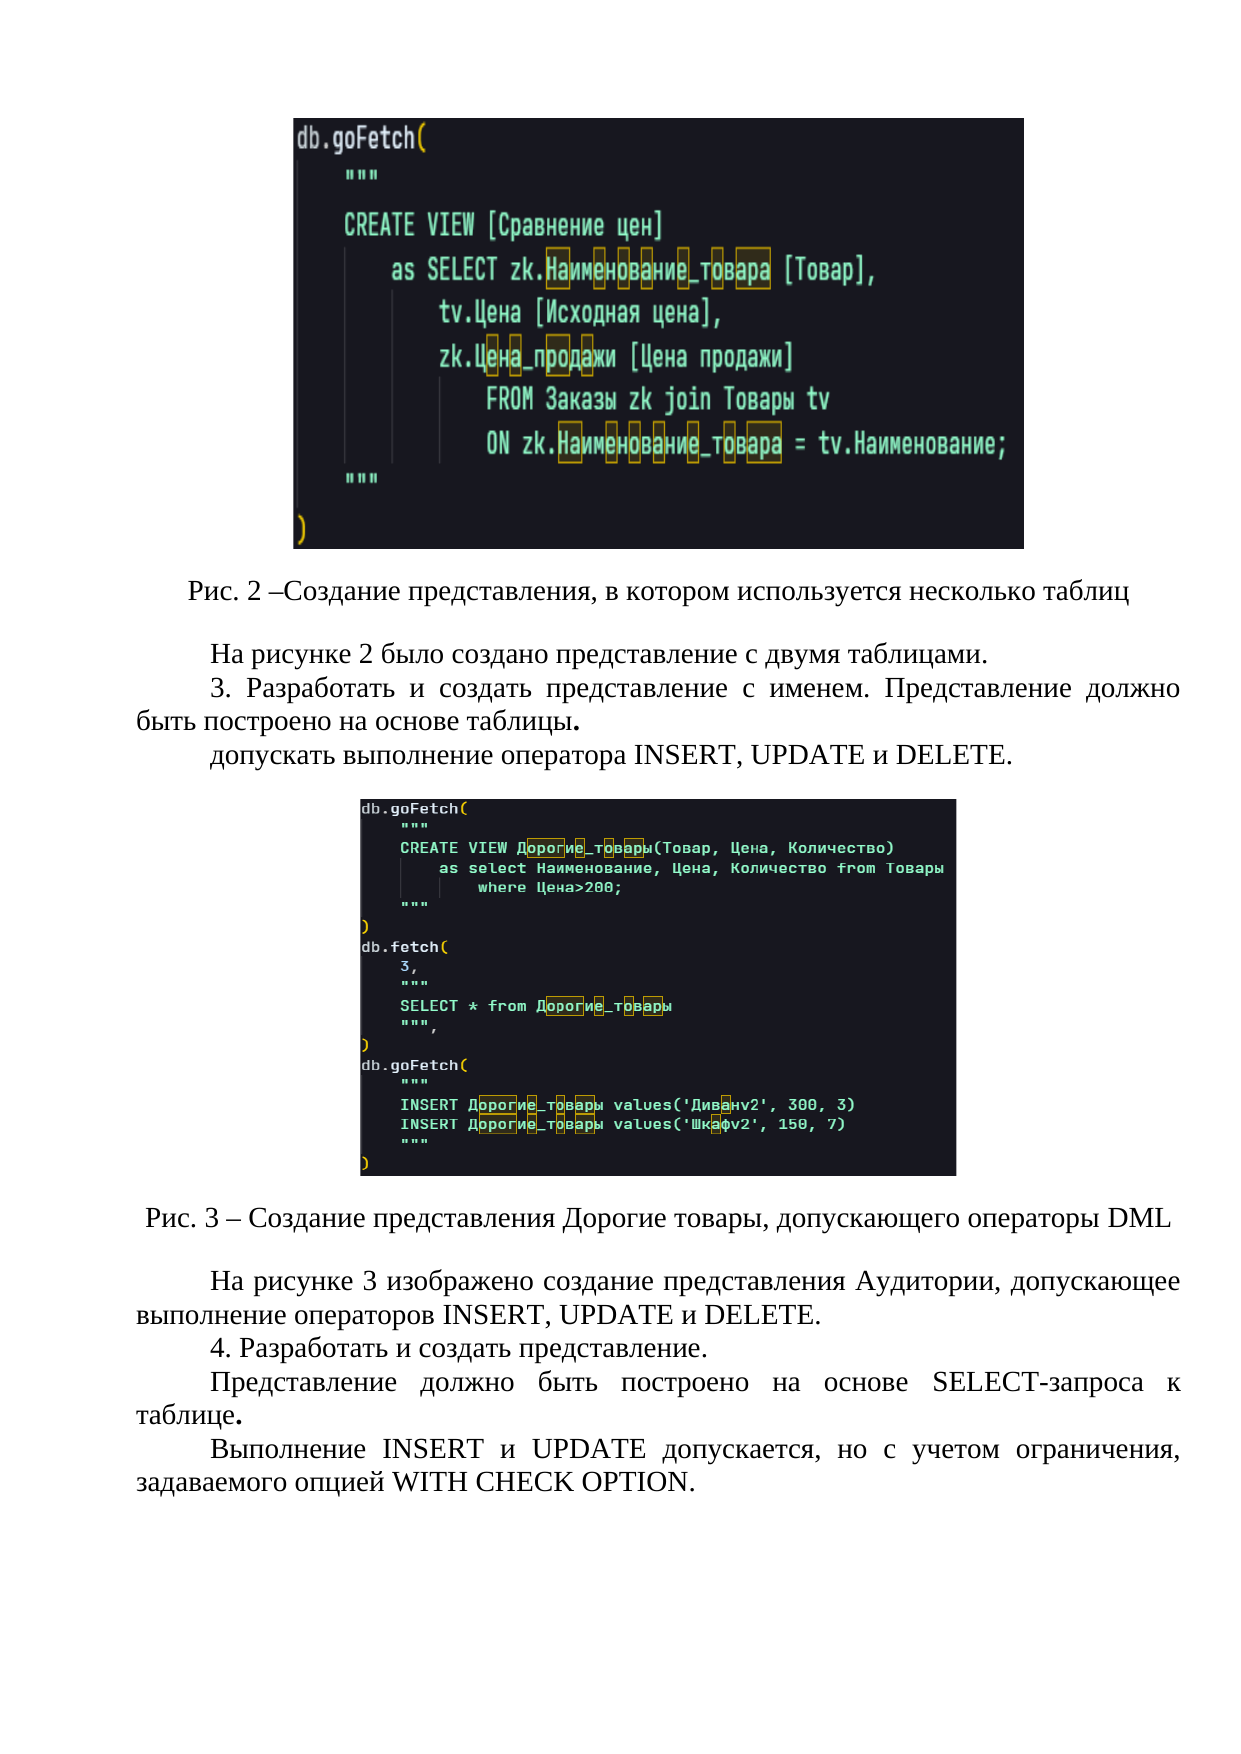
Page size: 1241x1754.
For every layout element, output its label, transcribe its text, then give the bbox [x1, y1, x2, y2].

text Рис. 2 –Создание представления, в котором используется несколько таблиц [136, 573, 1181, 607]
text Рис. 3 – Создание представления Дорогие товары, допускающего операторы DML [136, 1201, 1181, 1234]
picture [360, 799, 957, 1176]
picture [293, 118, 1024, 549]
text На рисунке 3 изображено создание представления Аудитории, допускающее выполнение операторов INSERT, UPDATE и DELETE. [136, 1263, 1181, 1330]
text Представление должно быть построено на основе SELECT-запроса к таблице. [136, 1364, 1181, 1431]
text допускать выполнение оператора INSERT, UPDATE и DELETE. [136, 737, 1181, 770]
text На рисунке 2 было создано представление с двумя таблицами. [136, 636, 1181, 670]
text 4. Разработать и создать представление. [136, 1330, 1181, 1364]
text 3. Разработать и создать представление с именем. Представление должно быть построено на основе таблицы. [136, 670, 1181, 737]
text Выполнение INSERT и UPDATE допускается, но с учетом ограничения, задаваемого опцией WITH CHECK OPTION. [136, 1431, 1181, 1498]
